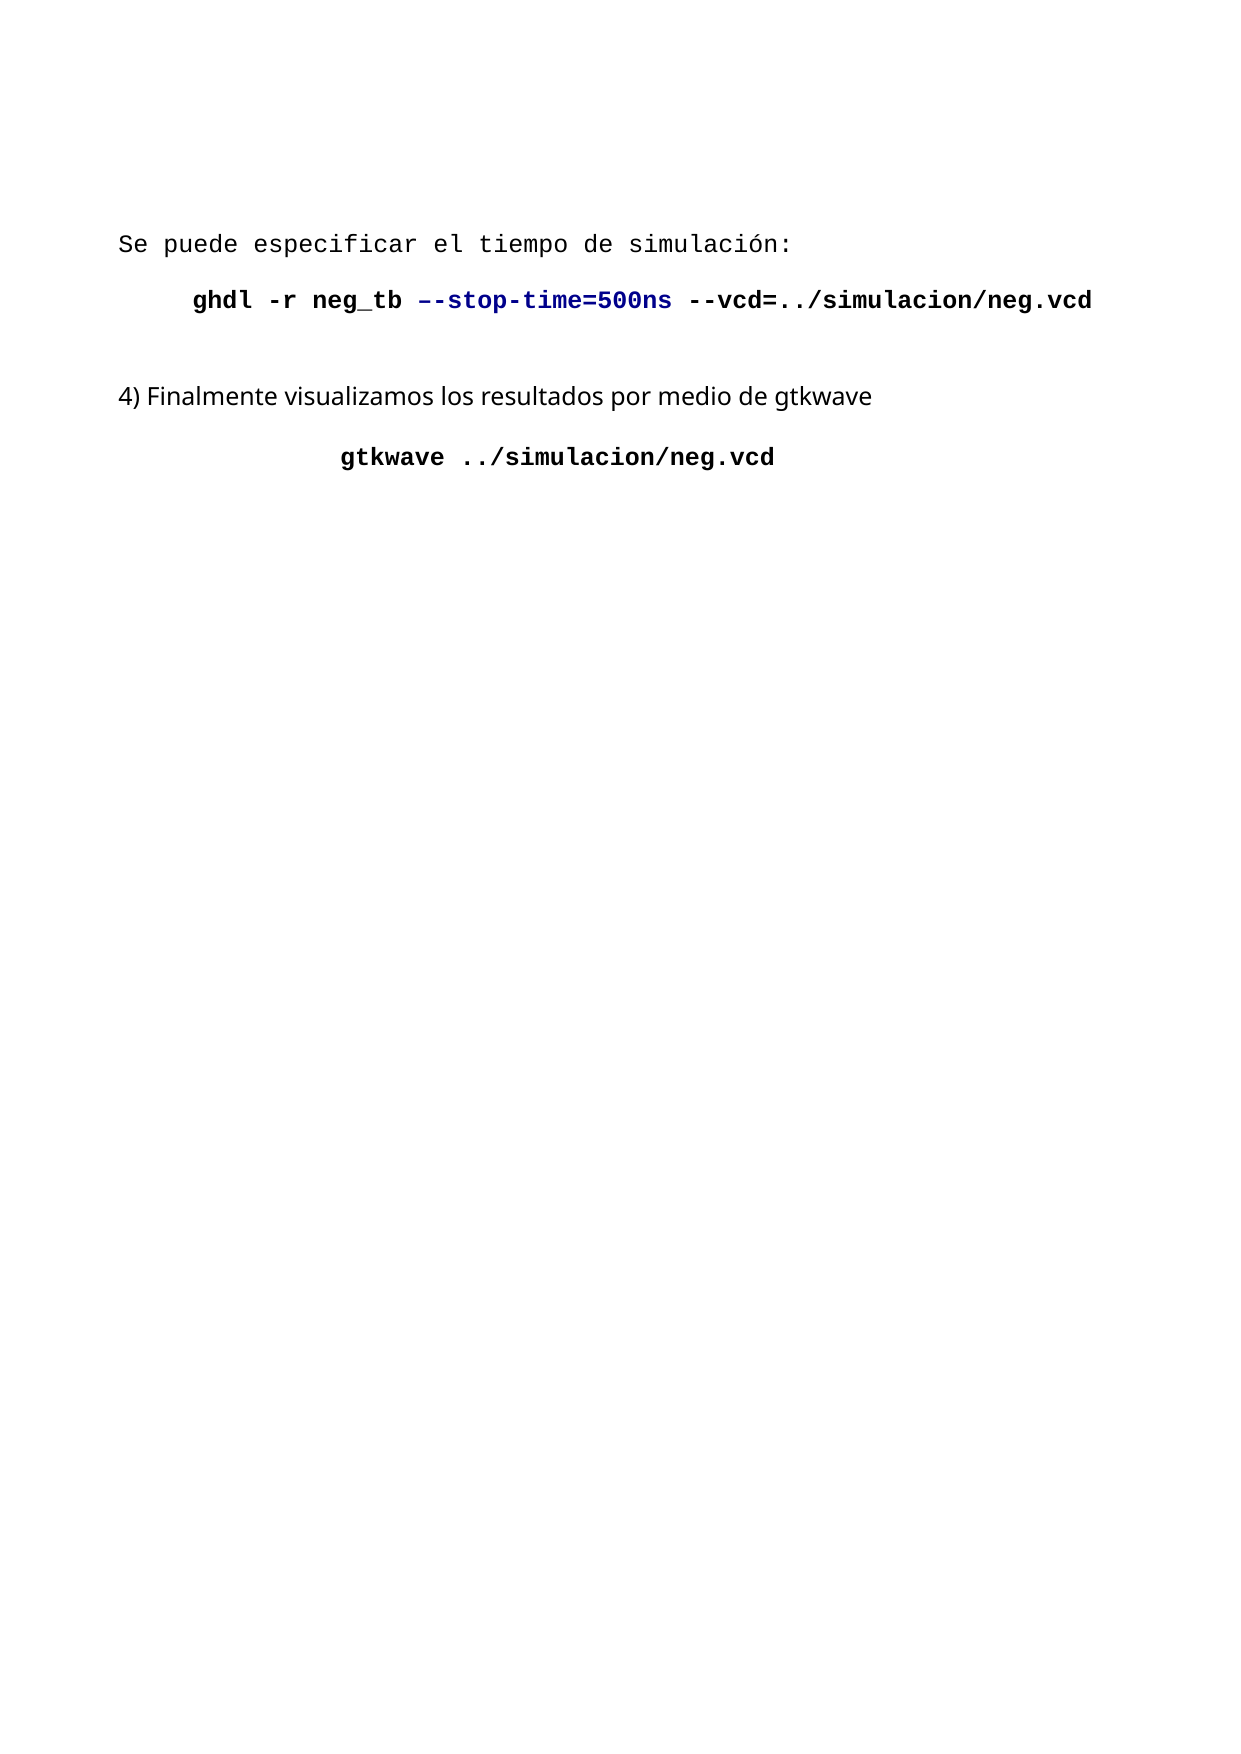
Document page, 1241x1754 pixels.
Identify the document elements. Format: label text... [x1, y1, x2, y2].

text ghdl -r neg_tb –-stop-time=500ns --vcd=../simulacion/neg.vcd [118, 288, 1122, 316]
text 4) Finalmente visualizamos los resultados por medio de gtkwave gtkwave ../simulacion/neg.vcd [118, 379, 1122, 472]
text Se puede especificar el tiempo de simulación: [118, 231, 1122, 260]
